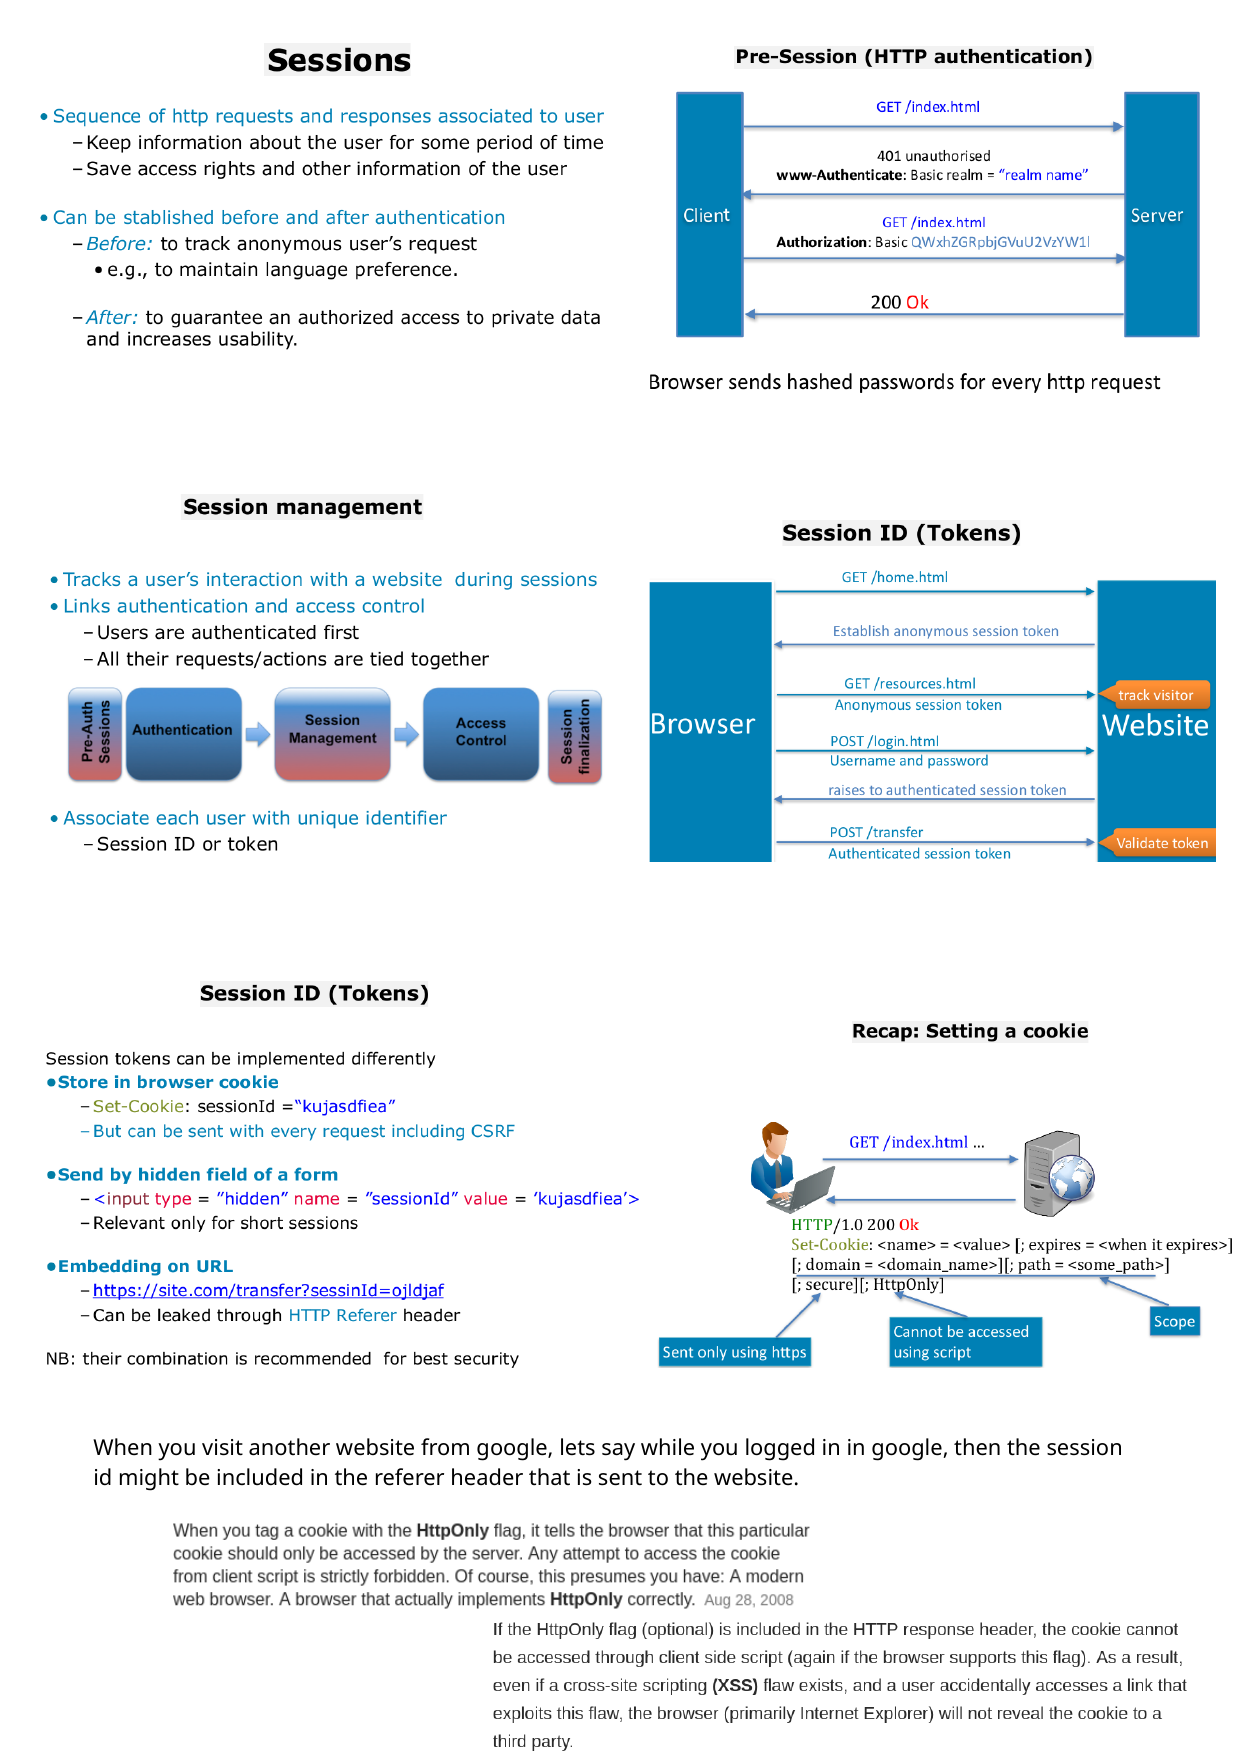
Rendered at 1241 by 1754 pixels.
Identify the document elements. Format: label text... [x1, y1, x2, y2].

text When you visit another website from google, lets say while you logged in in google, then the session id might be included in the referer header that is sent to the website. [93, 1432, 1147, 1492]
picture [1114, 715, 1124, 735]
picture [1185, 717, 1192, 735]
picture [1148, 714, 1152, 735]
picture [669, 720, 673, 733]
picture [1165, 721, 1171, 729]
picture [43, 1047, 639, 1369]
picture [1100, 681, 1210, 708]
picture [782, 520, 1021, 546]
picture [1100, 829, 1216, 856]
picture [1124, 715, 1129, 729]
picture [734, 46, 1094, 69]
picture [170, 1517, 816, 1614]
picture [696, 721, 702, 733]
picture [646, 81, 1200, 400]
picture [200, 981, 429, 1007]
picture [1195, 721, 1207, 735]
picture [703, 719, 708, 729]
picture [852, 1021, 1089, 1043]
picture [264, 43, 411, 76]
picture [1103, 715, 1107, 727]
picture [657, 1122, 1233, 1368]
picture [649, 569, 1216, 862]
picture [1153, 721, 1161, 735]
picture [680, 720, 691, 733]
picture [653, 714, 664, 733]
picture [40, 105, 607, 351]
picture [490, 1619, 1193, 1754]
picture [731, 720, 742, 733]
picture [719, 721, 726, 728]
picture [1131, 721, 1143, 735]
picture [47, 568, 606, 856]
picture [747, 720, 751, 733]
picture [180, 494, 424, 520]
